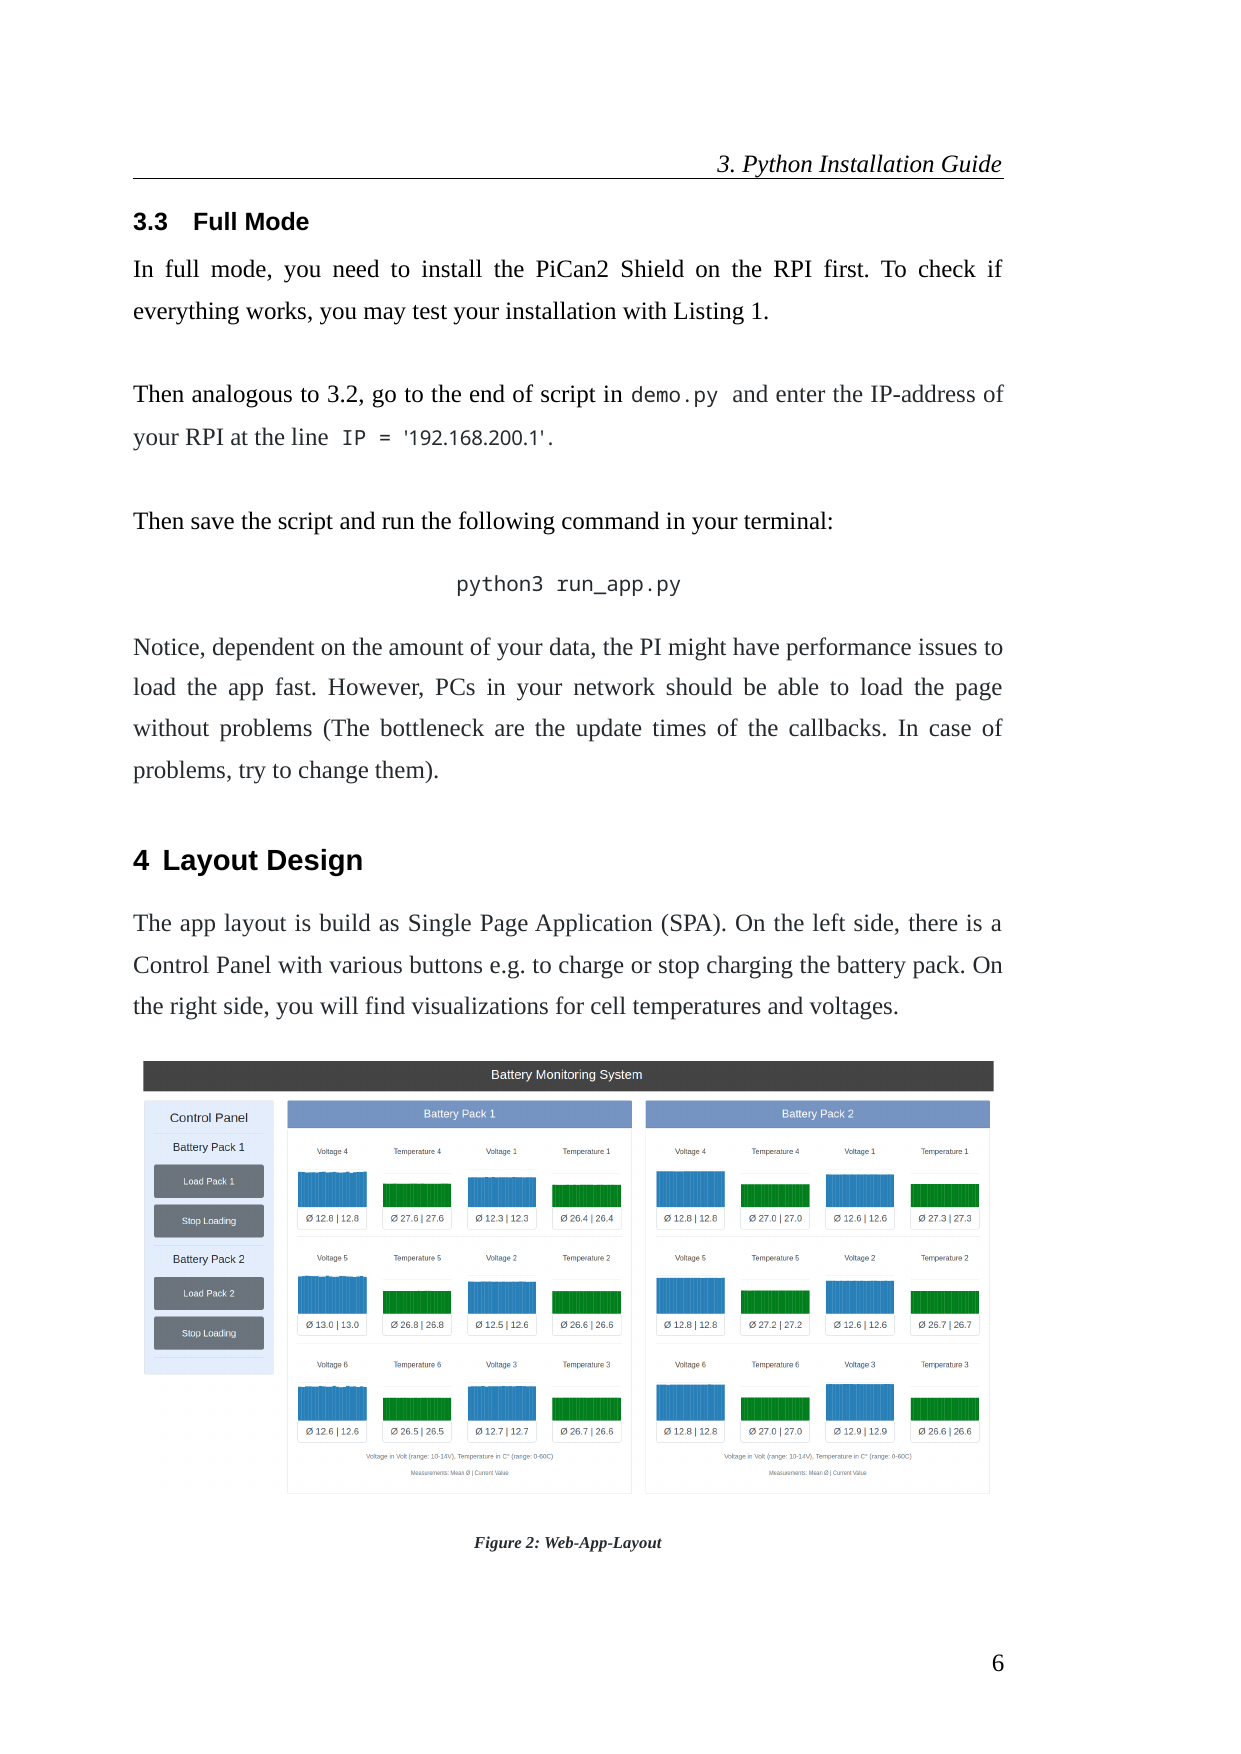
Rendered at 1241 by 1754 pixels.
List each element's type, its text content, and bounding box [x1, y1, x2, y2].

text The app layout is build as Single Page Application (SPA). On the left side, there is a Control Panel with various buttons e.g. to charge or stop charging the battery pack. On the right side, you will find visualizations for cell temperatures and voltages. [133, 909, 1004, 1020]
subtitle Full Mode [133, 207, 1004, 235]
text Notice, dependent on the amount of your data, the PI might have performance issues to [133, 633, 1004, 661]
picture [143, 1061, 994, 1494]
text load the app fast. However, PCs in your network should be able to load the page without problems (The bottleneck are the update times of the callbacks. In case of problems, try to change them). [133, 673, 1004, 784]
text Figure 2: Web-App-Layout [133, 1533, 1004, 1552]
text In full mode, you need to install the PiCan2 Shield on the RPI first. To check if everything works, you may test your installation with Listing 1. [133, 256, 1004, 325]
text python3 run_app.py [133, 569, 1004, 597]
text Then save the script and run the following command in your terminal: [133, 507, 1004, 534]
text Then analogous to 3.2, go to the end of script in demo.py and enter the IP-address of your RPI at the line IP = '192.168.200.1'. [133, 380, 1004, 451]
subtitle Layout Design [133, 844, 1004, 877]
